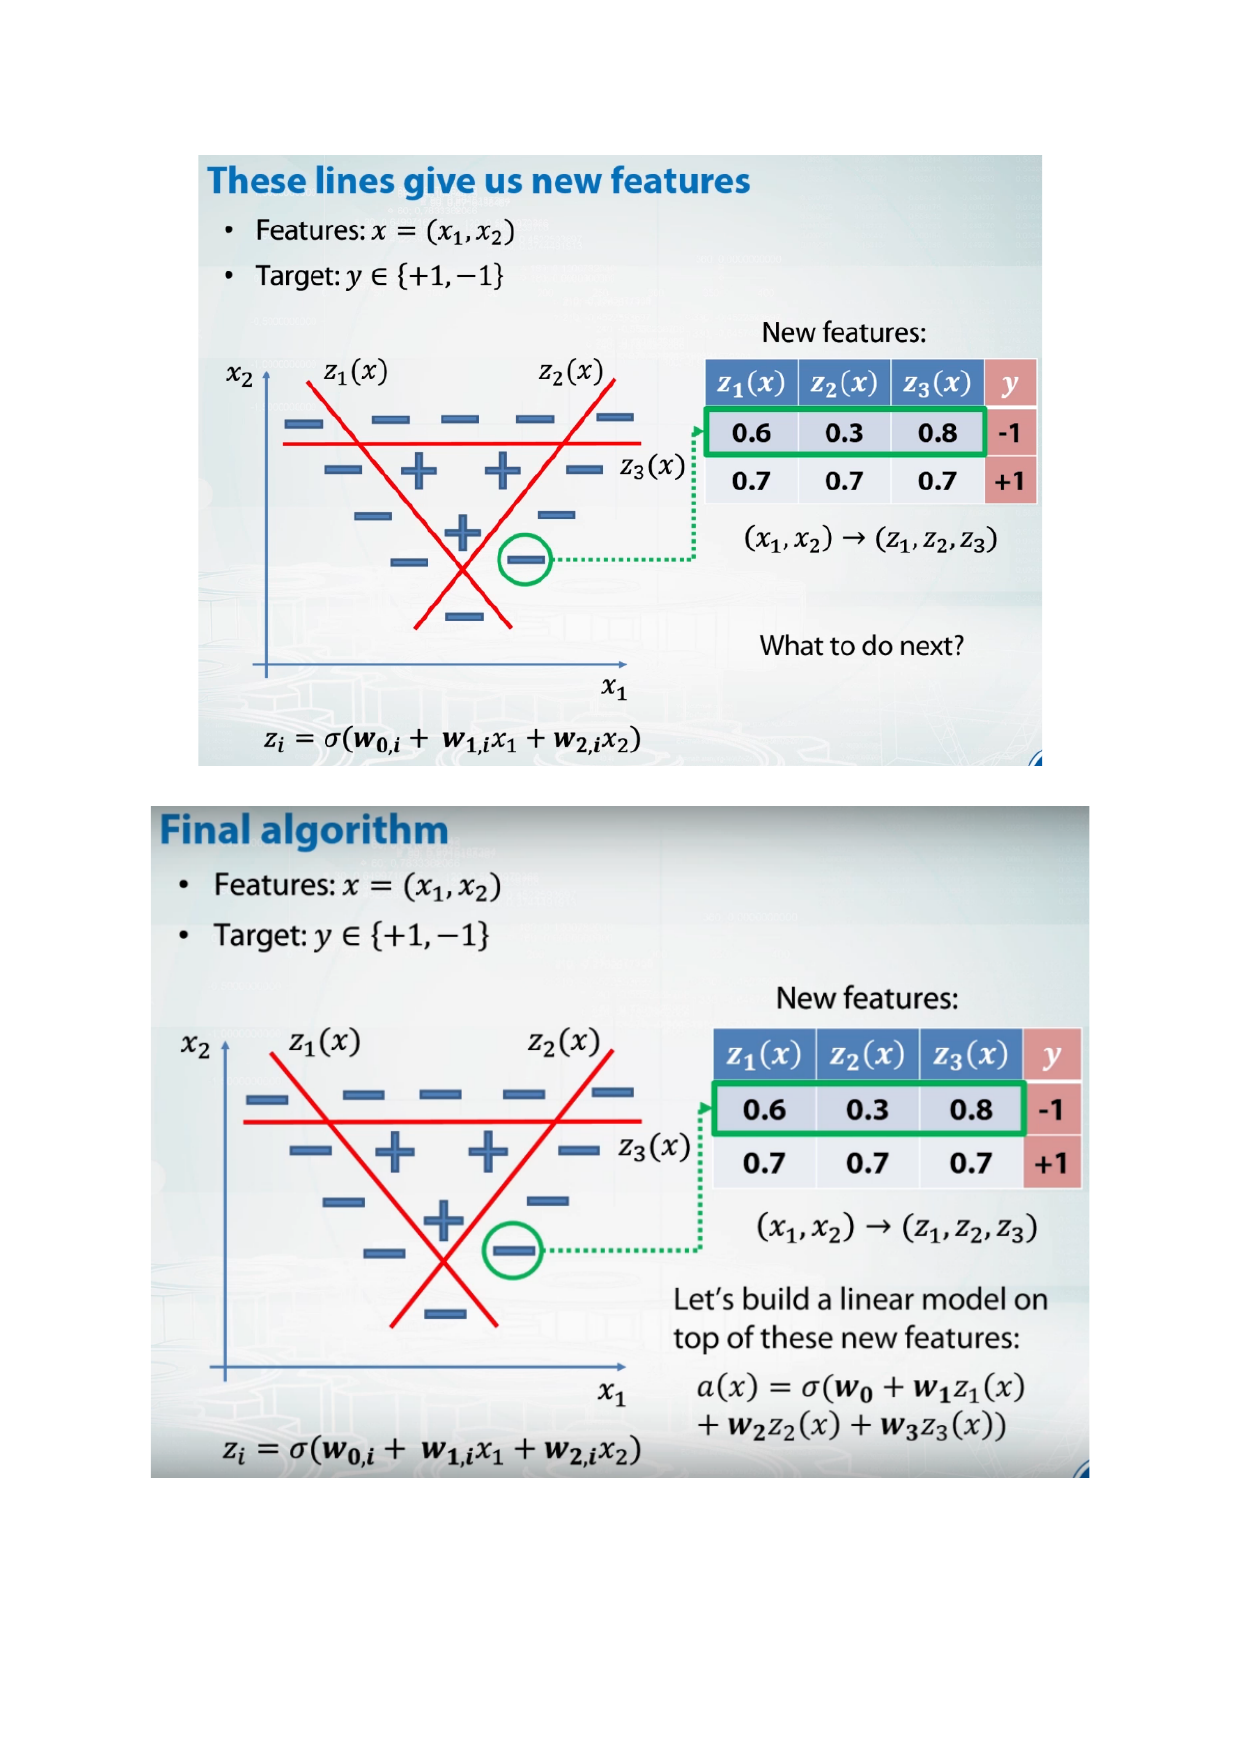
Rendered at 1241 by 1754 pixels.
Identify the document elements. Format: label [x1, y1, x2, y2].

picture [198, 155, 1043, 766]
picture [150, 806, 1090, 1478]
